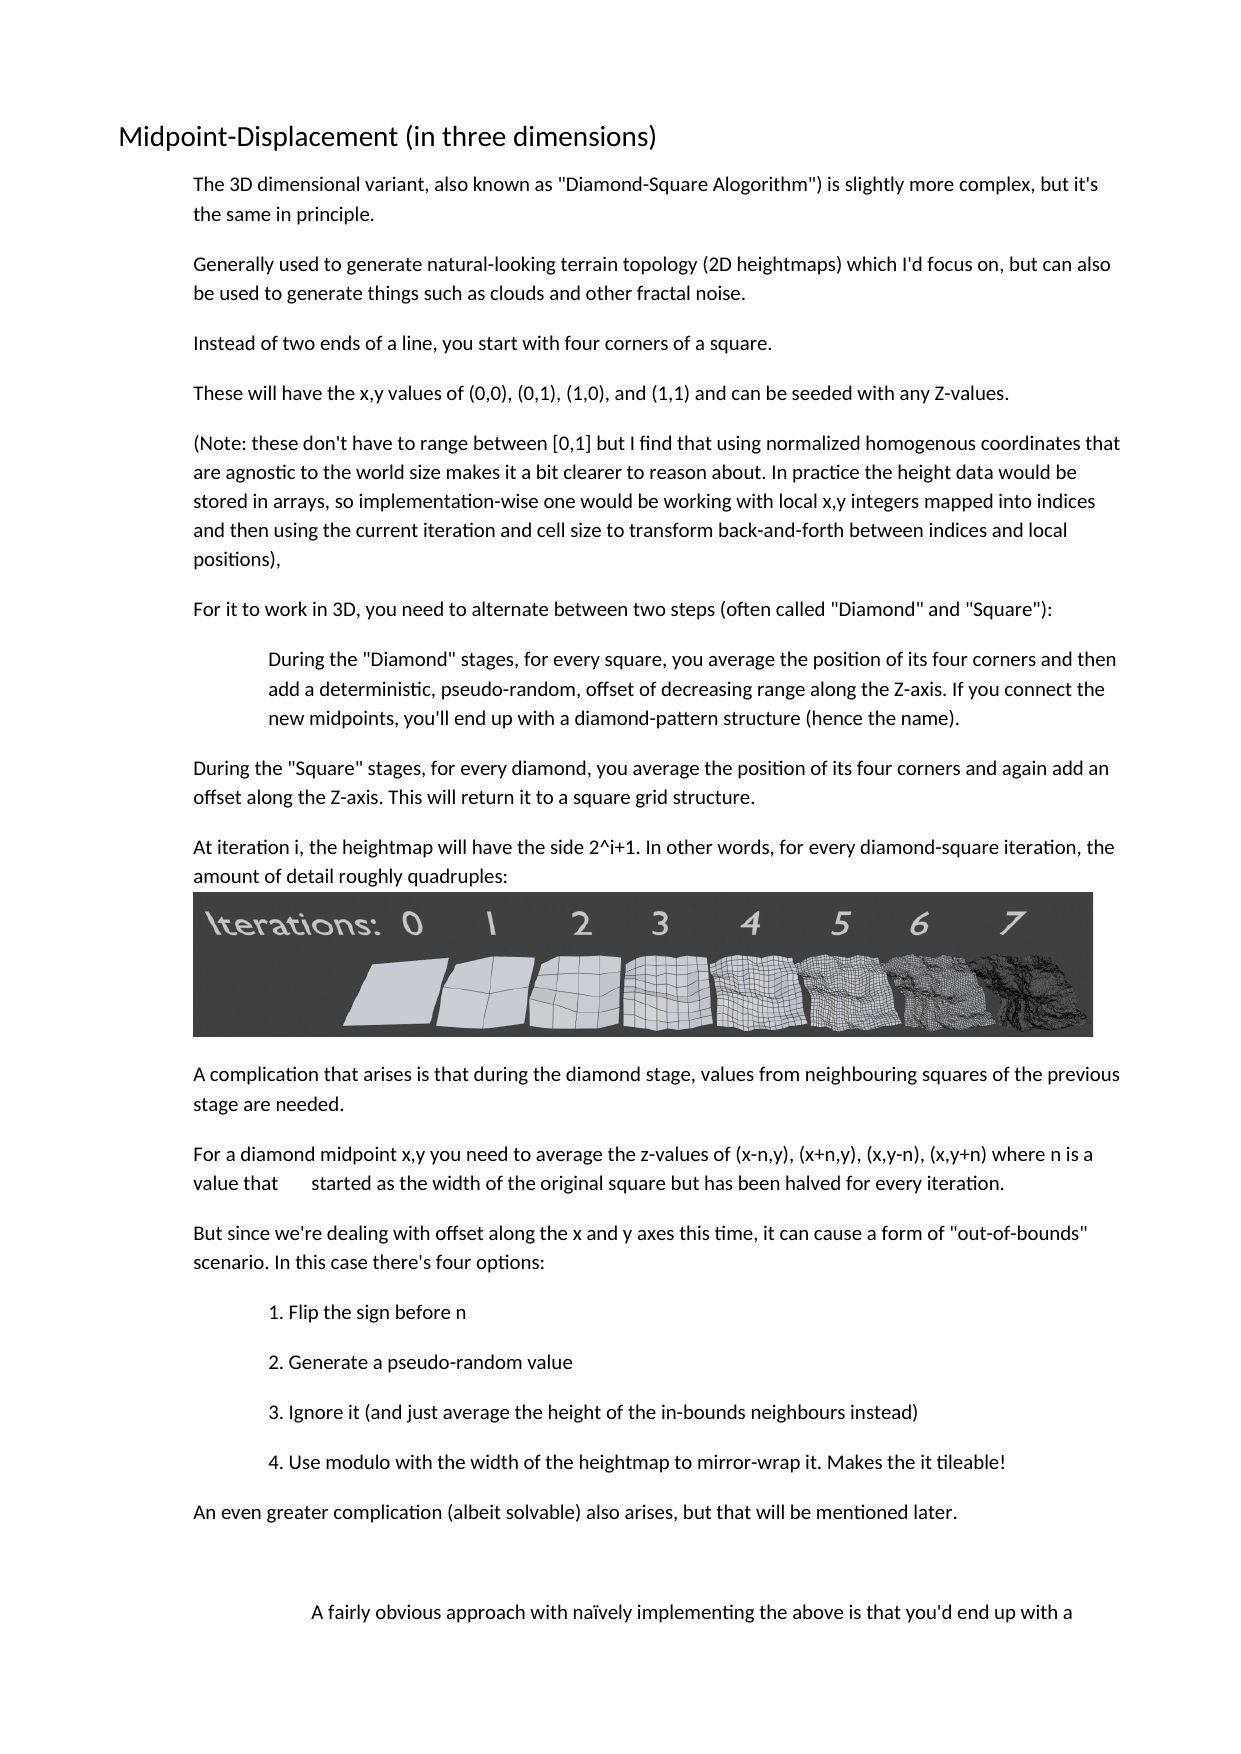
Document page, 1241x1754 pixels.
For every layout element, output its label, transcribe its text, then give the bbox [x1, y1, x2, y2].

text 3. Ignore it (and just average the height of the in-bounds neighbours instead) [268, 1399, 1122, 1424]
text Generally used to generate natural-looking terrain topology (2D heightmaps) which I'd focus on, but can also be used to generate things such as clouds and other fractal noise. [193, 251, 1122, 305]
text But since we're dealing with offset along the x and y axes this time, it can cause a form of "out-of-bounds" scenario. In this case there's four options: [193, 1220, 1122, 1274]
text The 3D dimensional variant, also known as "Diamond-Square Alogorithm") is slightly more complex, but it's the same in principle. [193, 172, 1122, 226]
text A fairly obvious approach with naïvely implementing the above is that you'd end up with a [193, 1599, 1122, 1624]
text 1. Flip the sign before n [268, 1299, 1122, 1324]
text (Note: these don't have to range between [0,1] but I find that using normalized homogenous coordinates that are agnostic to the world size makes it a bit clearer to reason about. In practice the height data would be stored in arrays, so implementation-wise one would be working with local x,y integers mapped into indices and then using the current iteration and cell size to transform back-and-forth between indices and local positions), [193, 430, 1122, 572]
text During the "Square" stages, for every diamond, you average the position of its four corners and again add an offset along the Z-axis. This will return it to a square grid structure. [193, 755, 1122, 809]
text For it to work in 3D, you need to alternate between two steps (often called "Diamond" and "Square"): [193, 597, 1122, 622]
text These will have the x,y values of (0,0), (0,1), (1,0), and (1,1) and can be seeded with any Z-values. [193, 380, 1122, 405]
text 2. Generate a pseudo-random value [268, 1349, 1122, 1374]
text For a diamond midpoint x,y you need to average the z-values of (x-n,y), (x+n,y), (x,y-n), (x,y+n) where n is a value that started as the width of the original square but has been halved for every iteration. [193, 1141, 1122, 1195]
text At iteration i, the heightmap will have the side 2^i+1. In other words, for every diamond-square iteration, the amount of detail roughly quadruples: [193, 834, 1122, 1037]
text Instead of two ends of a line, you start with four corners of a square. [193, 330, 1122, 355]
text A complication that arises is that during the diamond stage, values from neighbouring squares of the previous stage are needed. [193, 1062, 1122, 1116]
text Midpoint-Displacement (in three dimensions) [118, 118, 1122, 154]
text 4. Use modulo with the width of the heightmap to mirror-wrap it. Makes the it tileable! [268, 1449, 1122, 1474]
text An even greater complication (albeit solvable) also arises, but that will be mentioned later. [193, 1499, 1122, 1524]
text During the "Diamond" stages, for every square, you average the position of its four corners and then add a deterministic, pseudo-random, offset of decreasing range along the Z-axis. If you connect the new midpoints, you'll end up with a diamond-pattern structure (hence the name). [268, 647, 1122, 730]
